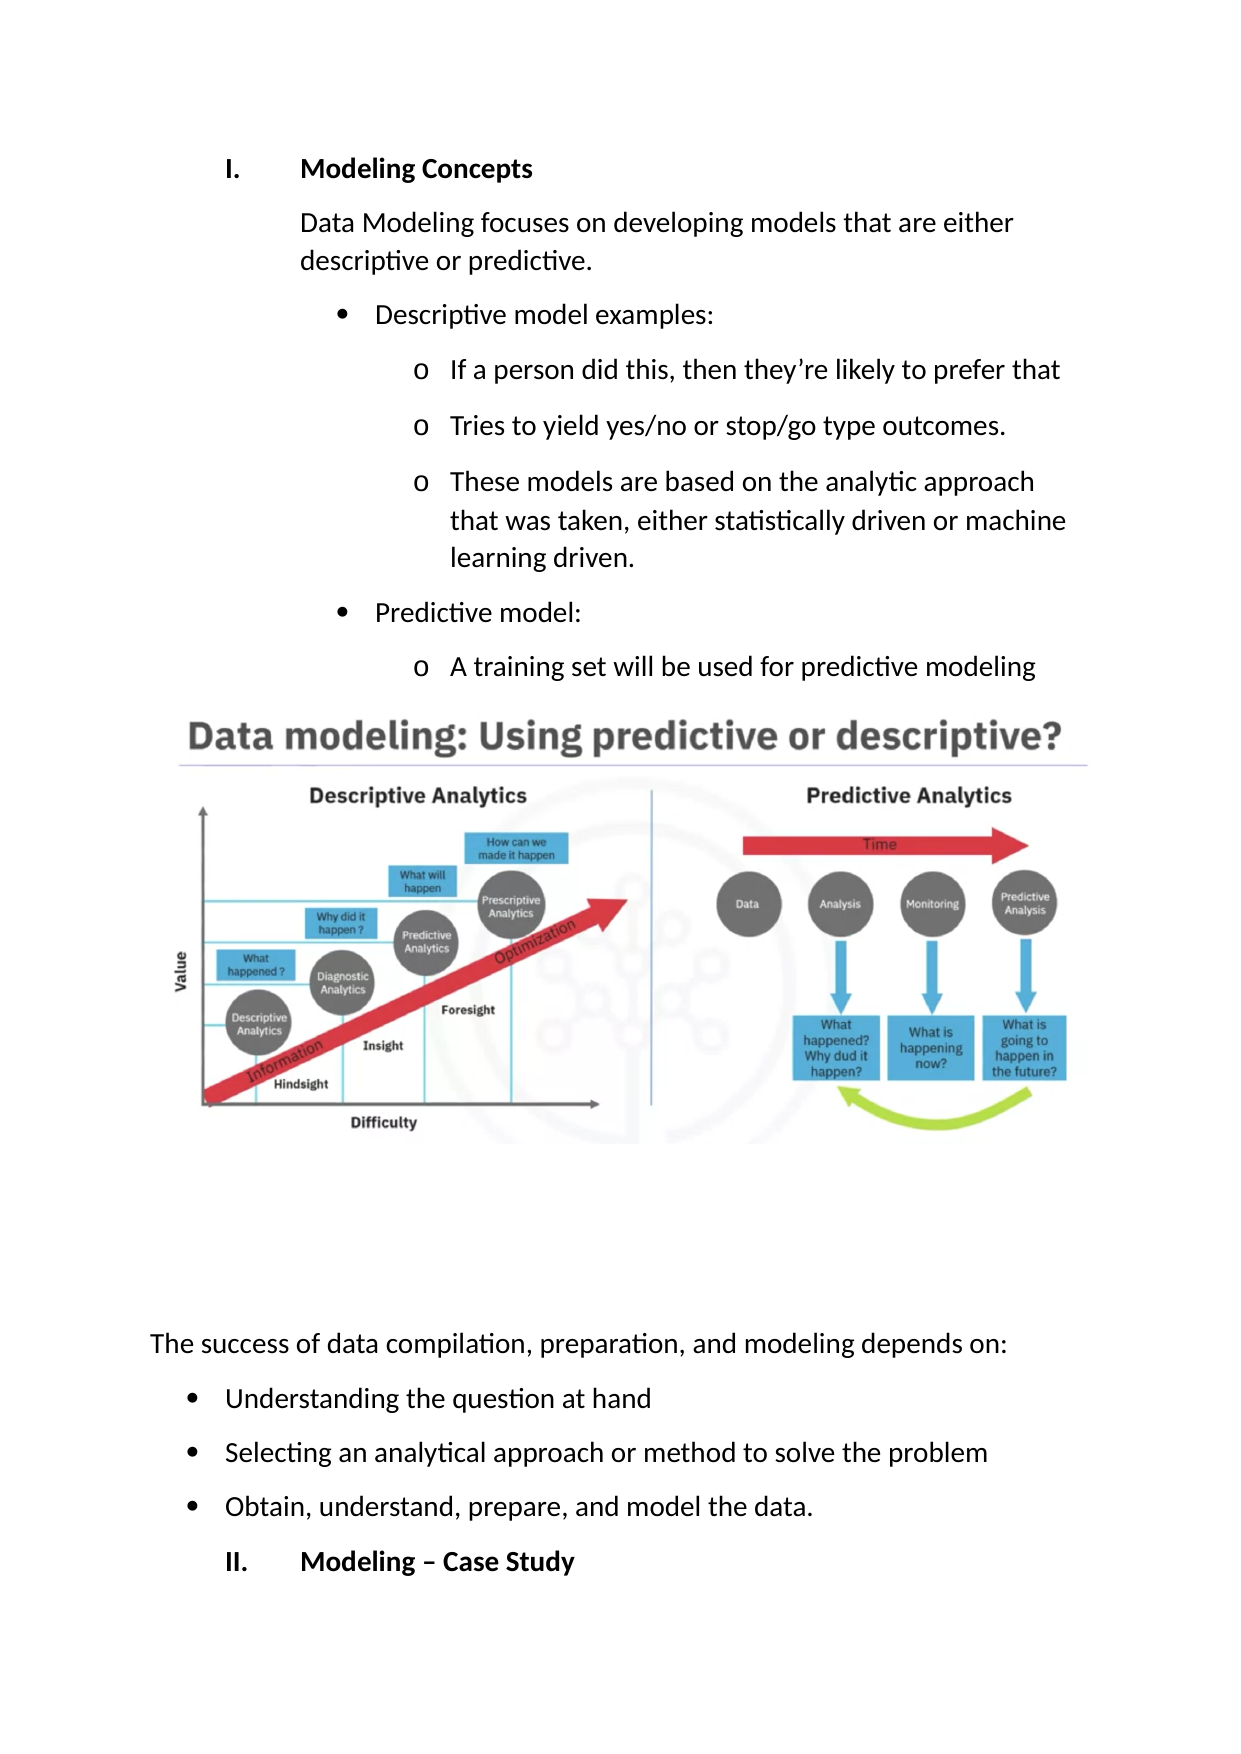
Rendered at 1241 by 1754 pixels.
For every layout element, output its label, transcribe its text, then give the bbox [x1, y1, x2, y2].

text Data Modeling focuses on developing models that are either descriptive or predictive. [300, 204, 1090, 278]
picture [150, 704, 1091, 1144]
list Predictive model: [337, 594, 1090, 629]
list Modeling Concepts [225, 150, 1090, 186]
list Descriptive model examples: [337, 296, 1090, 332]
list These models are based on the analytic approach that was taken, either statistically driven or machine learning driven. [412, 463, 1090, 575]
text The success of data compilation, preparation, and modeling depends on: [150, 1325, 1090, 1361]
list A training set will be used for predictive modeling [412, 648, 1090, 685]
list Selecting an analytical approach or method to solve the problem [187, 1434, 1090, 1470]
list Modeling – Case Study [225, 1543, 1090, 1578]
list Understanding the question at hand [187, 1380, 1090, 1415]
list Tries to yield yes/no or stop/go type outcomes. [412, 407, 1090, 444]
list Obtain, understand, prepare, and model the data. [187, 1488, 1090, 1524]
list If a person did this, then they’re likely to prefer that [412, 351, 1090, 388]
